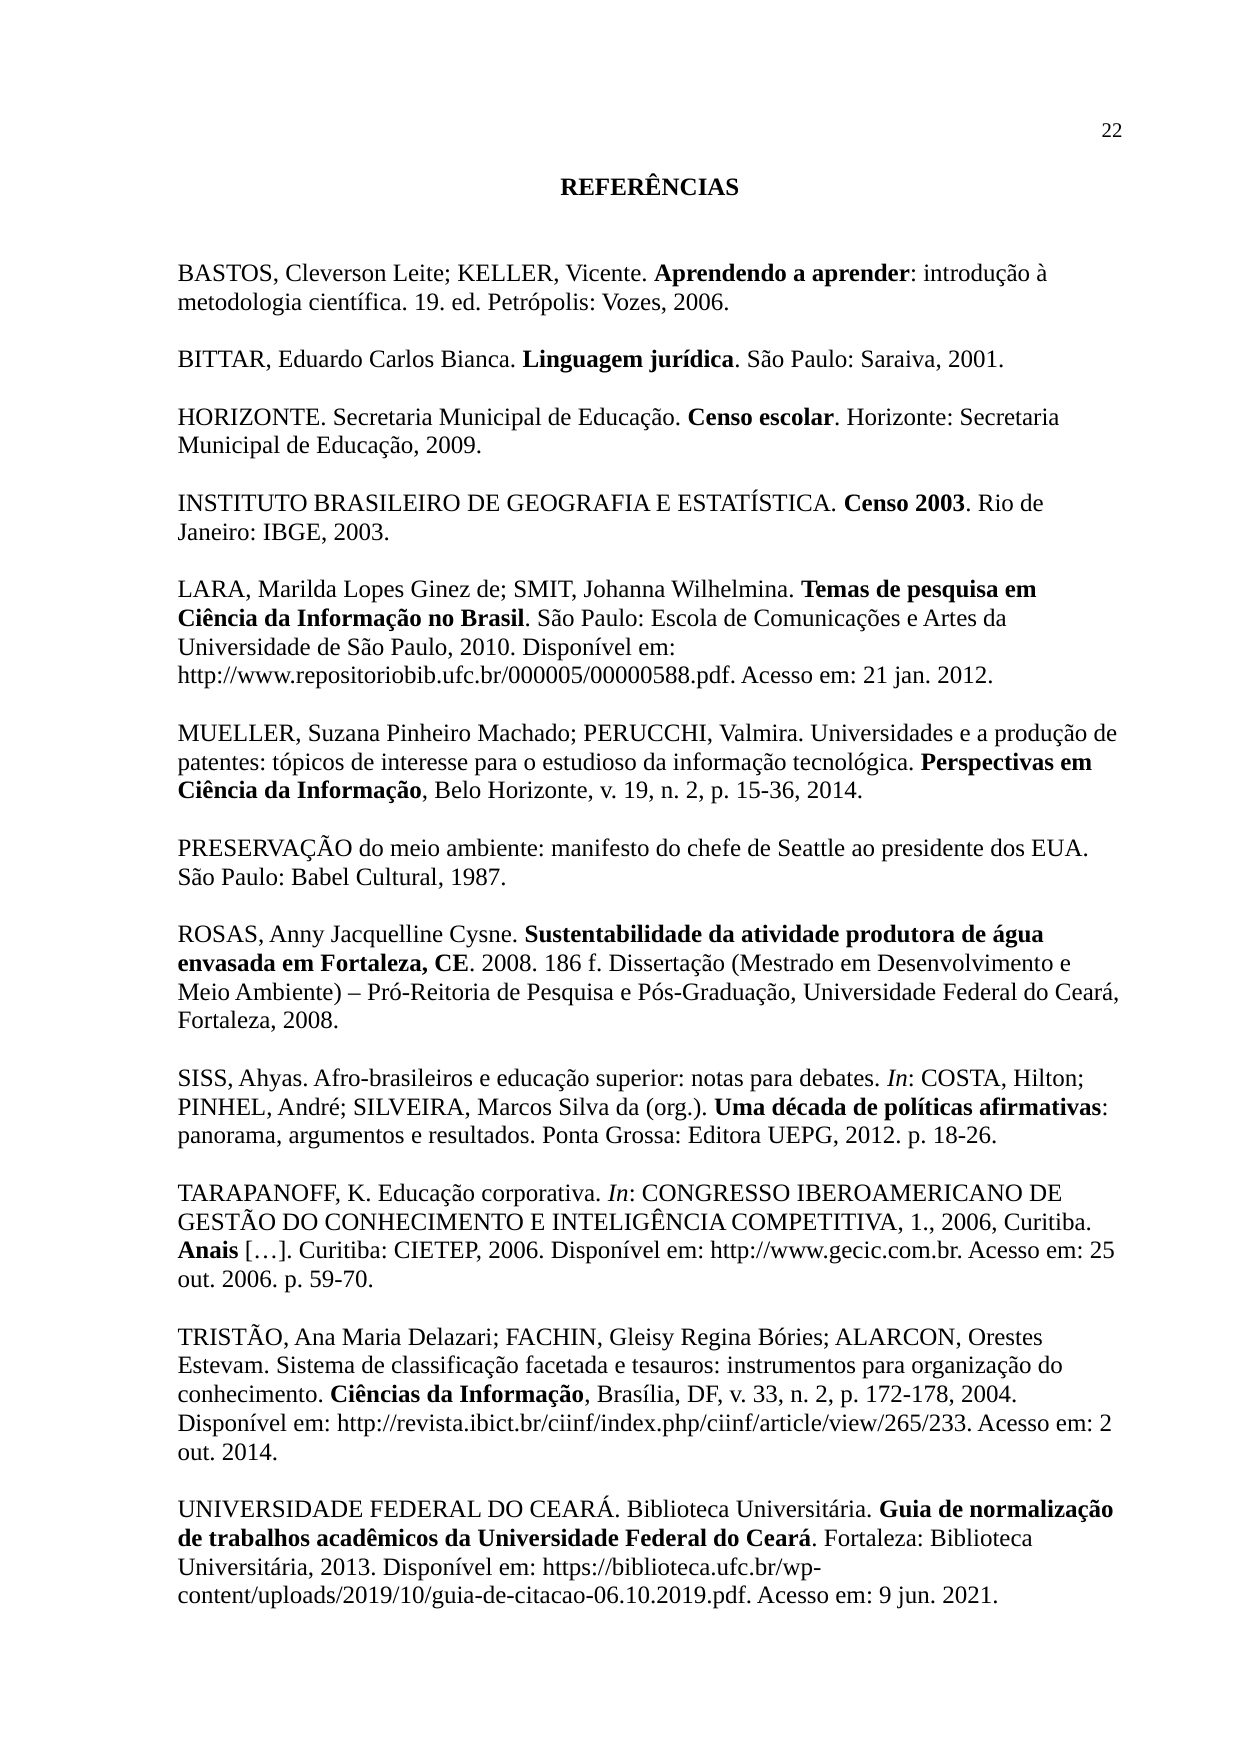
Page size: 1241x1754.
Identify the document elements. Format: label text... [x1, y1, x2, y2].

text REFERÊNCIAS [177, 172, 1122, 200]
text HORIZONTE. Secretaria Municipal de Educação. Censo escolar. Horizonte: Secretaria Municipal de Educação, 2009. [177, 402, 1122, 459]
text UNIVERSIDADE FEDERAL DO CEARÁ. Biblioteca Universitária. Guia de normalização [177, 1494, 1122, 1523]
text Universitária, 2013. Disponível em: https://biblioteca.ufc.br/wp- [177, 1552, 1122, 1580]
text MUELLER, Suzana Pinheiro Machado; PERUCCHI, Valmira. Universidades e a produção de patentes: tópicos de interesse para o estudioso da informação tecnológica. Perspectivas em Ciência da Informação, Belo Horizonte, v. 19, n. 2, p. 15-36, 2014. [177, 718, 1122, 804]
text BASTOS, Cleverson Leite; KELLER, Vicente. Aprendendo a aprender: introdução à metodologia científica. 19. ed. Petrópolis: Vozes, 2006. [177, 258, 1122, 315]
text SISS, Ahyas. Afro-brasileiros e educação superior: notas para debates. In: COSTA, Hilton; PINHEL, André; SILVEIRA, Marcos Silva da (org.). Uma década de políticas afirmativas: panorama, argumentos e resultados. Ponta Grossa: Editora UEPG, 2012. p. 18-26. [177, 1063, 1122, 1149]
text content/uploads/2019/10/guia-de-citacao-06.10.2019.pdf. Acesso em: 9 jun. 2021. [177, 1580, 1122, 1609]
text ROSAS, Anny Jacquelline Cysne. Sustentabilidade da atividade produtora de água envasada em Fortaleza, CE. 2008. 186 f. Dissertação (Mestrado em Desenvolvimento e Meio Ambiente) – Pró-Reitoria de Pesquisa e Pós-Graduação, Universidade Federal do Ceará, Fortaleza, 2008. [177, 919, 1122, 1034]
text LARA, Marilda Lopes Ginez de; SMIT, Johanna Wilhelmina. Temas de pesquisa em Ciência da Informação no Brasil. São Paulo: Escola de Comunicações e Artes da Universidade de São Paulo, 2010. Disponível em: http://www.repositoriobib.ufc.br/000005/00000588.pdf. Acesso em: 21 jan. 2012. [177, 574, 1122, 689]
text de trabalhos acadêmicos da Universidade Federal do Ceará. Fortaleza: Biblioteca [177, 1523, 1122, 1552]
text PRESERVAÇÃO do meio ambiente: manifesto do chefe de Seattle ao presidente dos EUA. São Paulo: Babel Cultural, 1987. [177, 833, 1122, 890]
text INSTITUTO BRASILEIRO DE GEOGRAFIA E ESTATÍSTICA. Censo 2003. Rio de Janeiro: IBGE, 2003. [177, 488, 1122, 545]
text BITTAR, Eduardo Carlos Bianca. Linguagem jurídica. São Paulo: Saraiva, 2001. [177, 344, 1122, 373]
text TARAPANOFF, K. Educação corporativa. In: CONGRESSO IBEROAMERICANO DE GESTÃO DO CONHECIMENTO E INTELIGÊNCIA COMPETITIVA, 1., 2006, Curitiba. Anais […]. Curitiba: CIETEP, 2006. Disponível em: http://www.gecic.com.br. Acesso em: 25 out. 2006. p. 59-70. [177, 1178, 1122, 1293]
text TRISTÃO, Ana Maria Delazari; FACHIN, Gleisy Regina Bóries; ALARCON, Orestes Estevam. Sistema de classificação facetada e tesauros: instrumentos para organização do conhecimento. Ciências da Informação, Brasília, DF, v. 33, n. 2, p. 172-178, 2004. Disponível em: http://revista.ibict.br/ciinf/index.php/ciinf/article/view/265/233. Acesso em: 2 out. 2014. [177, 1322, 1122, 1465]
